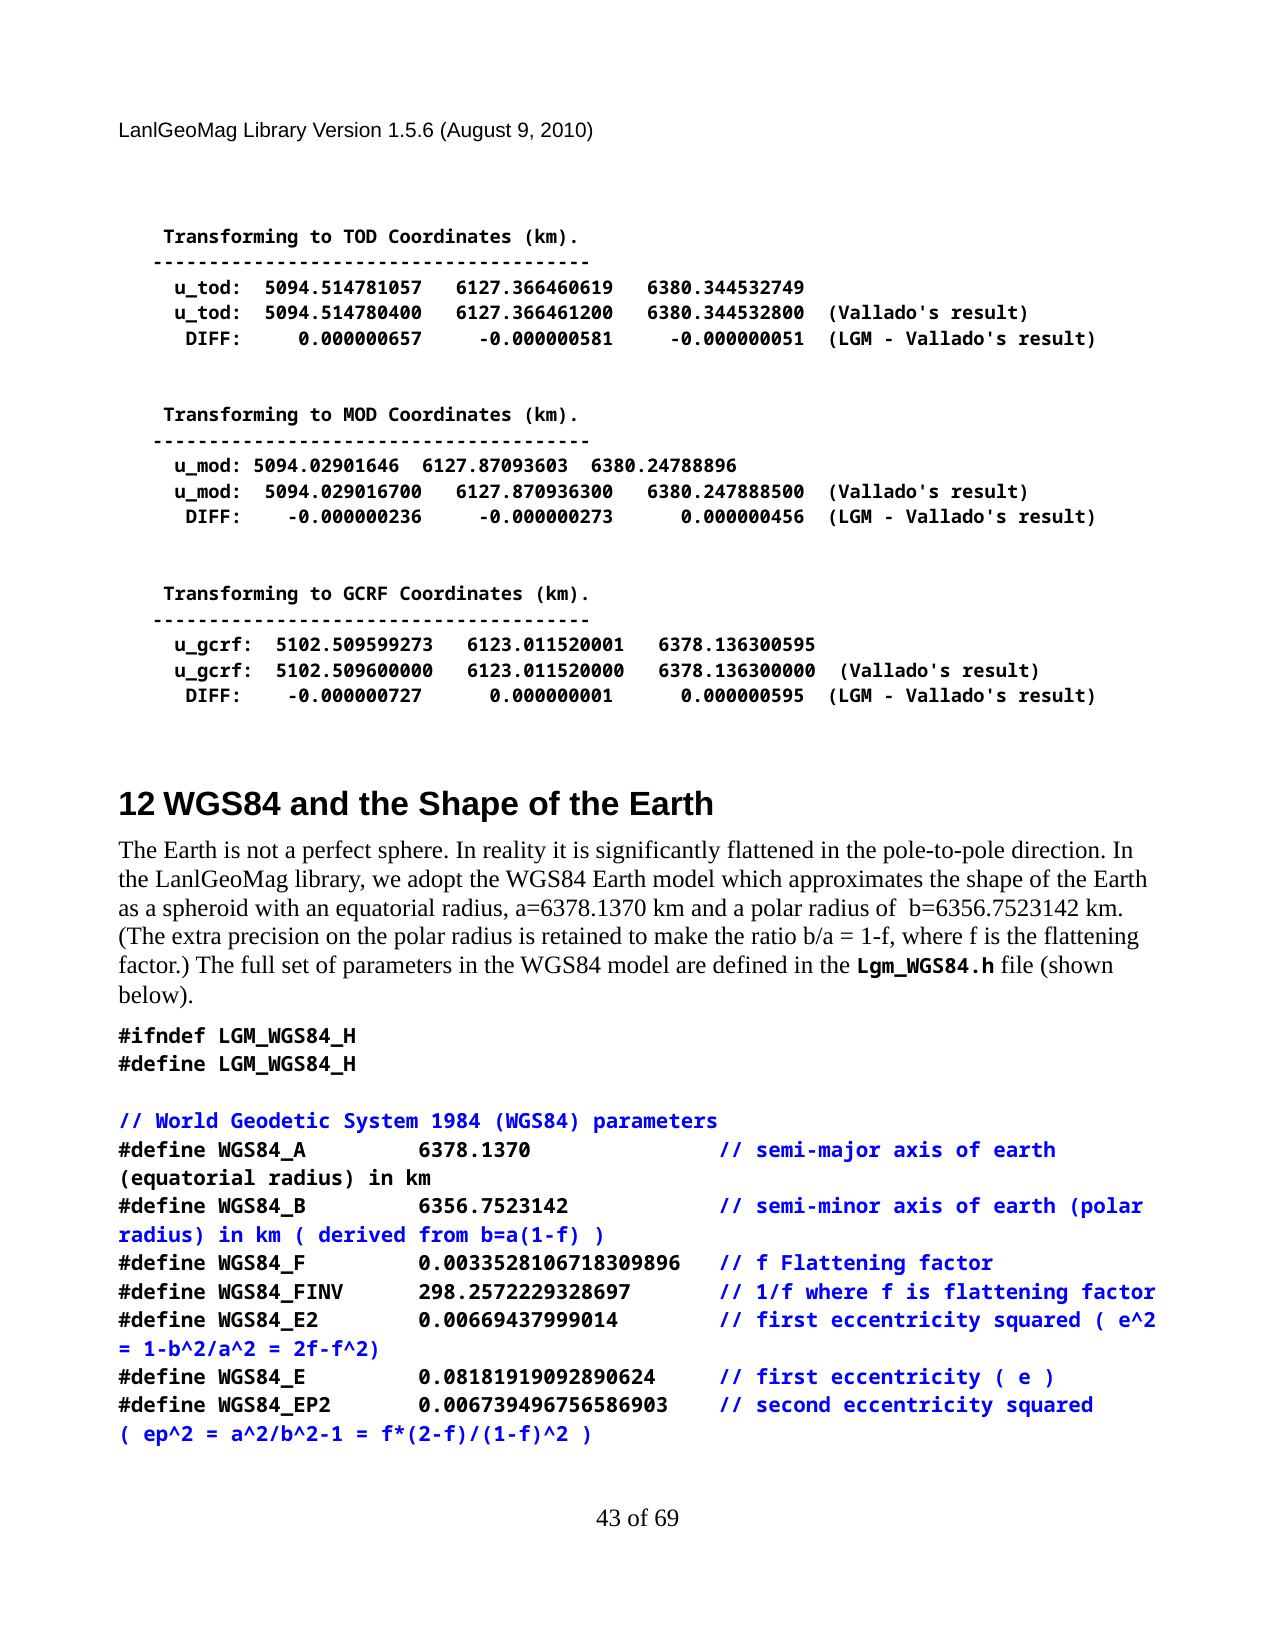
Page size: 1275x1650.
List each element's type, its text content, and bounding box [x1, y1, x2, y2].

text DIFF: -0.000000236 -0.000000273 0.000000456 (LGM - Vallado's result) [118, 504, 1157, 529]
text #define WGS84_E2 0.00669437999014 // first eccentricity squared ( e^2 = 1-b^2/a^2 = 2f-f^2) [118, 1305, 1157, 1362]
text #define WGS84_EP2 0.006739496756586903 // second eccentricity squared ( ep^2 = a^2/b^2-1 = f*(2-f)/(1-f)^2 ) [118, 1391, 1157, 1447]
text DIFF: 0.000000657 -0.000000581 -0.000000051 (LGM - Vallado's result) [118, 325, 1157, 351]
text --------------------------------------- [118, 606, 1157, 631]
text Transforming to MOD Coordinates (km). [118, 402, 1157, 427]
text u_gcrf: 5102.509599273 6123.011520001 6378.136300595 [118, 631, 1157, 657]
text u_mod: 5094.02901646 6127.87093603 6380.24788896 [118, 453, 1157, 478]
text Transforming to TOD Coordinates (km). [118, 223, 1157, 249]
text Transforming to GCRF Coordinates (km). [118, 580, 1157, 606]
text #define WGS84_B 6356.7523142 // semi-minor axis of earth (polar radius) in km ( derived from b=a(1-f) ) [118, 1192, 1157, 1248]
text DIFF: -0.000000727 0.000000001 0.000000595 (LGM - Vallado's result) [118, 682, 1157, 708]
text #define WGS84_E 0.08181919092890624 // first eccentricity ( e ) [118, 1362, 1157, 1391]
text #define WGS84_F 0.0033528106718309896 // f Flattening factor [118, 1248, 1157, 1277]
subtitle WGS84 and the Shape of the Earth [118, 784, 1157, 823]
text #define WGS84_FINV 298.2572229328697 // 1/f where f is flattening factor [118, 1277, 1157, 1305]
text --------------------------------------- [118, 427, 1157, 453]
text #ifndef LGM_WGS84_H [118, 1021, 1157, 1049]
text u_gcrf: 5102.509600000 6123.011520000 6378.136300000 (Vallado's result) [118, 657, 1157, 682]
text The Earth is not a perfect sphere. In reality it is significantly flattened in the pole-to-pole direction. In the LanlGeoMag library, we adopt the WGS84 Earth model which approximates the shape of the Earth as a spheroid with an equatorial radius, a=6378.1370 km and a polar radius of b=6356.7523142 km. (The extra precision on the polar radius is retained to make the ratio b/a = 1-f, where f is the flattening factor.) The full set of parameters in the WGS84 model are defined in the Lgm_WGS84.h file (shown below). [118, 835, 1157, 1008]
text #define WGS84_A 6378.1370 // semi-major axis of earth (equatorial radius) in km [118, 1135, 1157, 1192]
text u_tod: 5094.514780400 6127.366461200 6380.344532800 (Vallado's result) [118, 300, 1157, 325]
text // World Geodetic System 1984 (WGS84) parameters [118, 1106, 1157, 1135]
text u_mod: 5094.029016700 6127.870936300 6380.247888500 (Vallado's result) [118, 478, 1157, 504]
text #define LGM_WGS84_H [118, 1049, 1157, 1078]
text u_tod: 5094.514781057 6127.366460619 6380.344532749 [118, 274, 1157, 300]
text --------------------------------------- [118, 249, 1157, 274]
